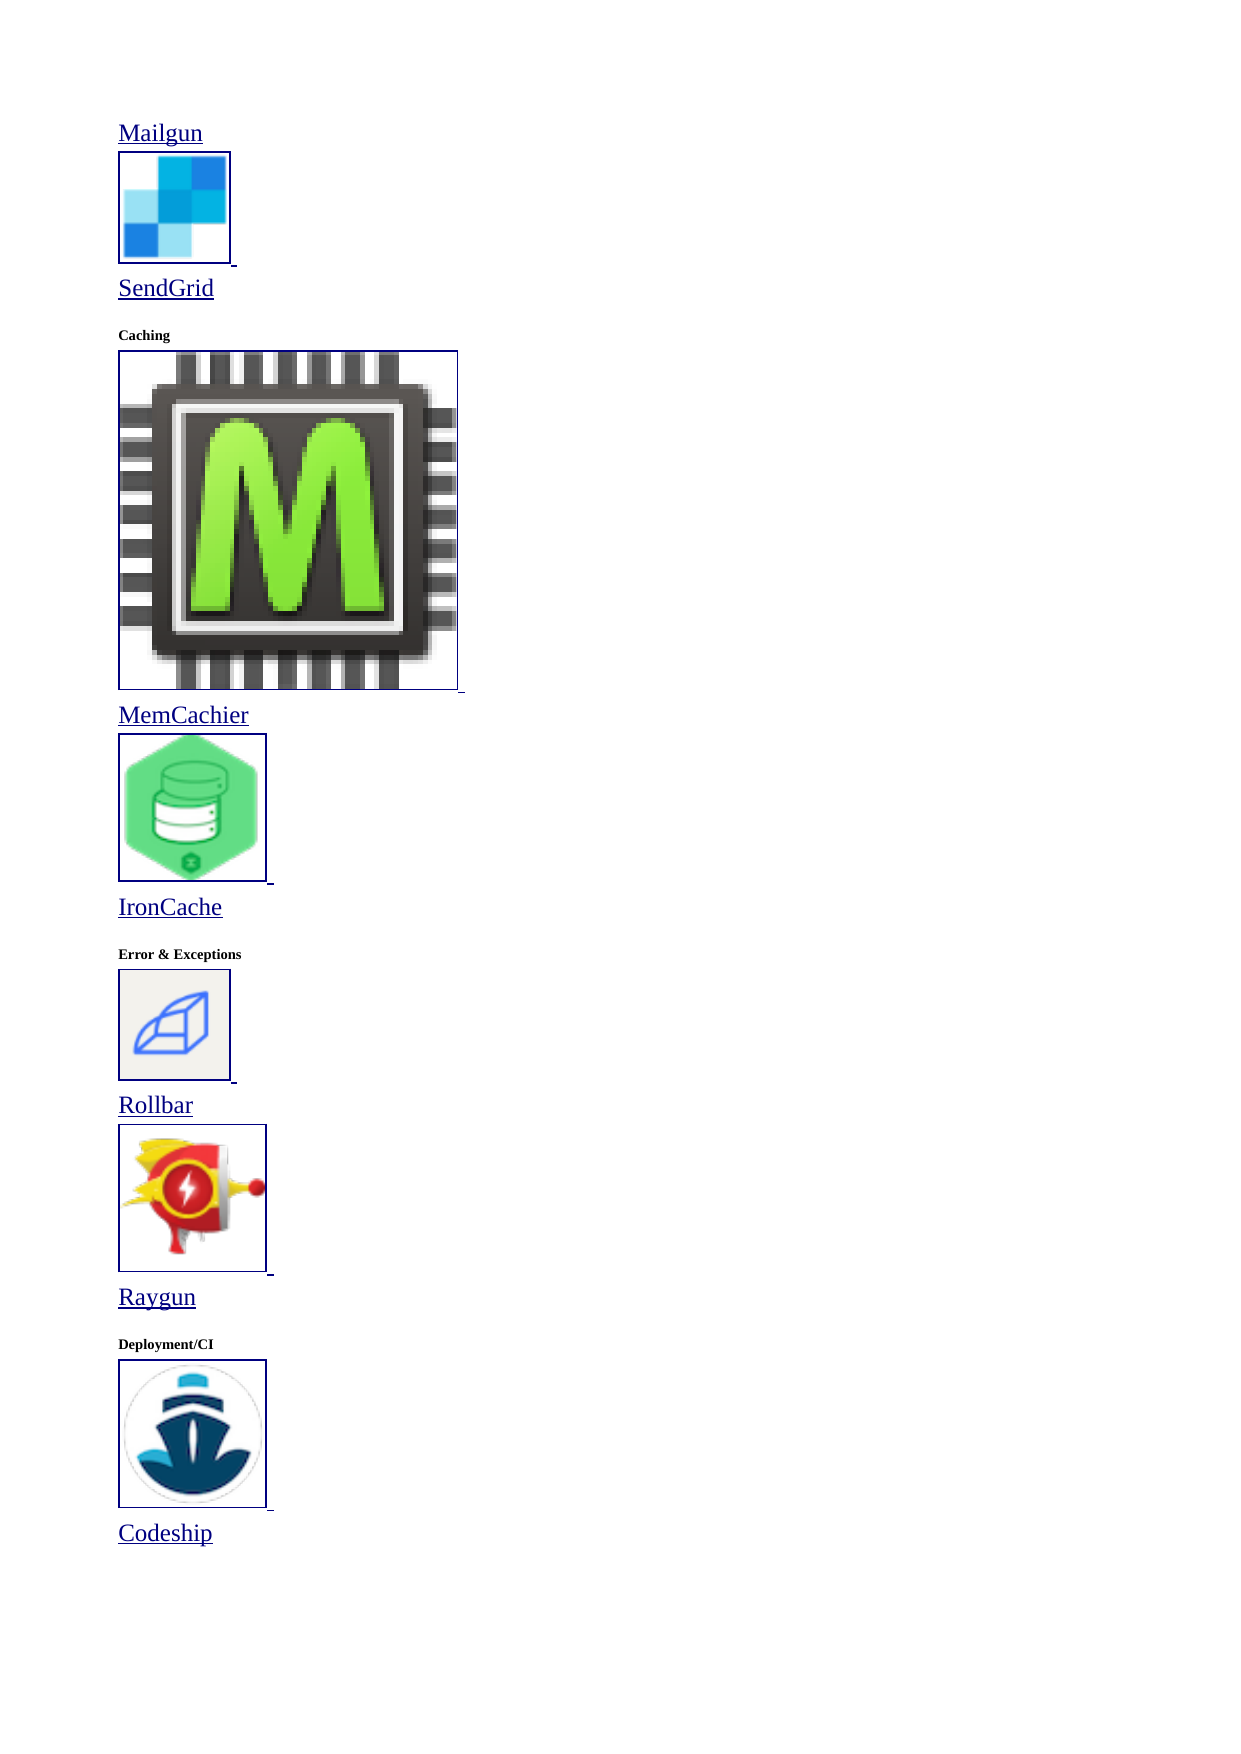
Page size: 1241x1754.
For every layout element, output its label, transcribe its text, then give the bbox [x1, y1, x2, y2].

subtitle Caching [118, 327, 1122, 344]
picture [120, 970, 229, 1079]
picture [120, 1125, 265, 1271]
picture [120, 735, 265, 880]
picture [120, 352, 457, 689]
text Codeship [118, 1518, 1122, 1546]
picture [120, 153, 229, 262]
text SendGrid [118, 273, 1122, 302]
subtitle Deployment/CI [118, 1336, 1122, 1353]
text MemCachier [118, 700, 1122, 729]
text Mailgun [118, 118, 1122, 147]
text Rollbar [118, 1091, 1122, 1119]
subtitle Error & Exceptions [118, 945, 1122, 962]
text IronCache [118, 892, 1122, 920]
text Raygun [118, 1282, 1122, 1311]
picture [120, 1361, 265, 1507]
